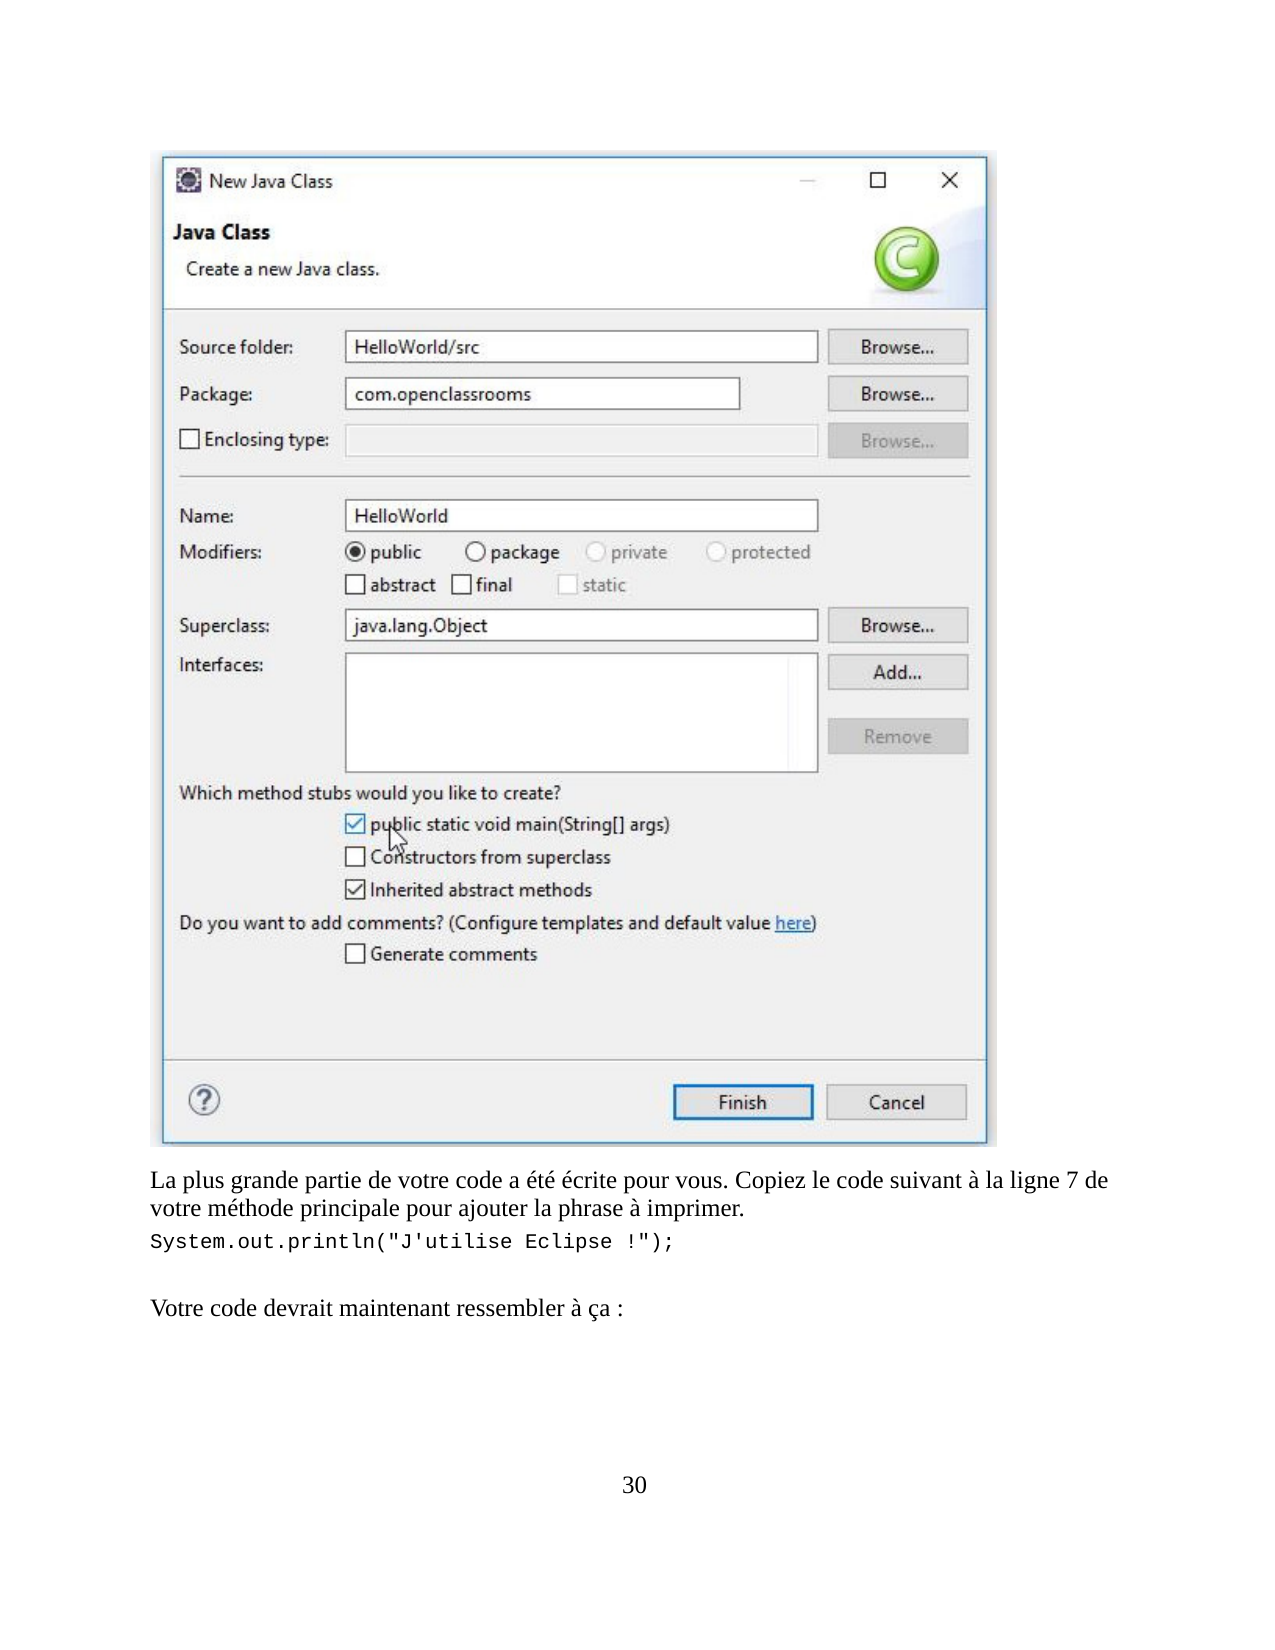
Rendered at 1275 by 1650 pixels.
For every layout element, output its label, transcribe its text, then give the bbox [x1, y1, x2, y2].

text Votre code devrait maintenant ressembler à ça : [150, 1293, 1125, 1322]
picture [150, 150, 997, 1147]
text La plus grande partie de votre code a été écrite pour vous. Copiez le code suivant à la ligne 7 de votre méthode principale pour ajouter la phrase à imprimer. [150, 1165, 1125, 1222]
text System.out.println("J'utilise Eclipse !"); [150, 1231, 1125, 1255]
